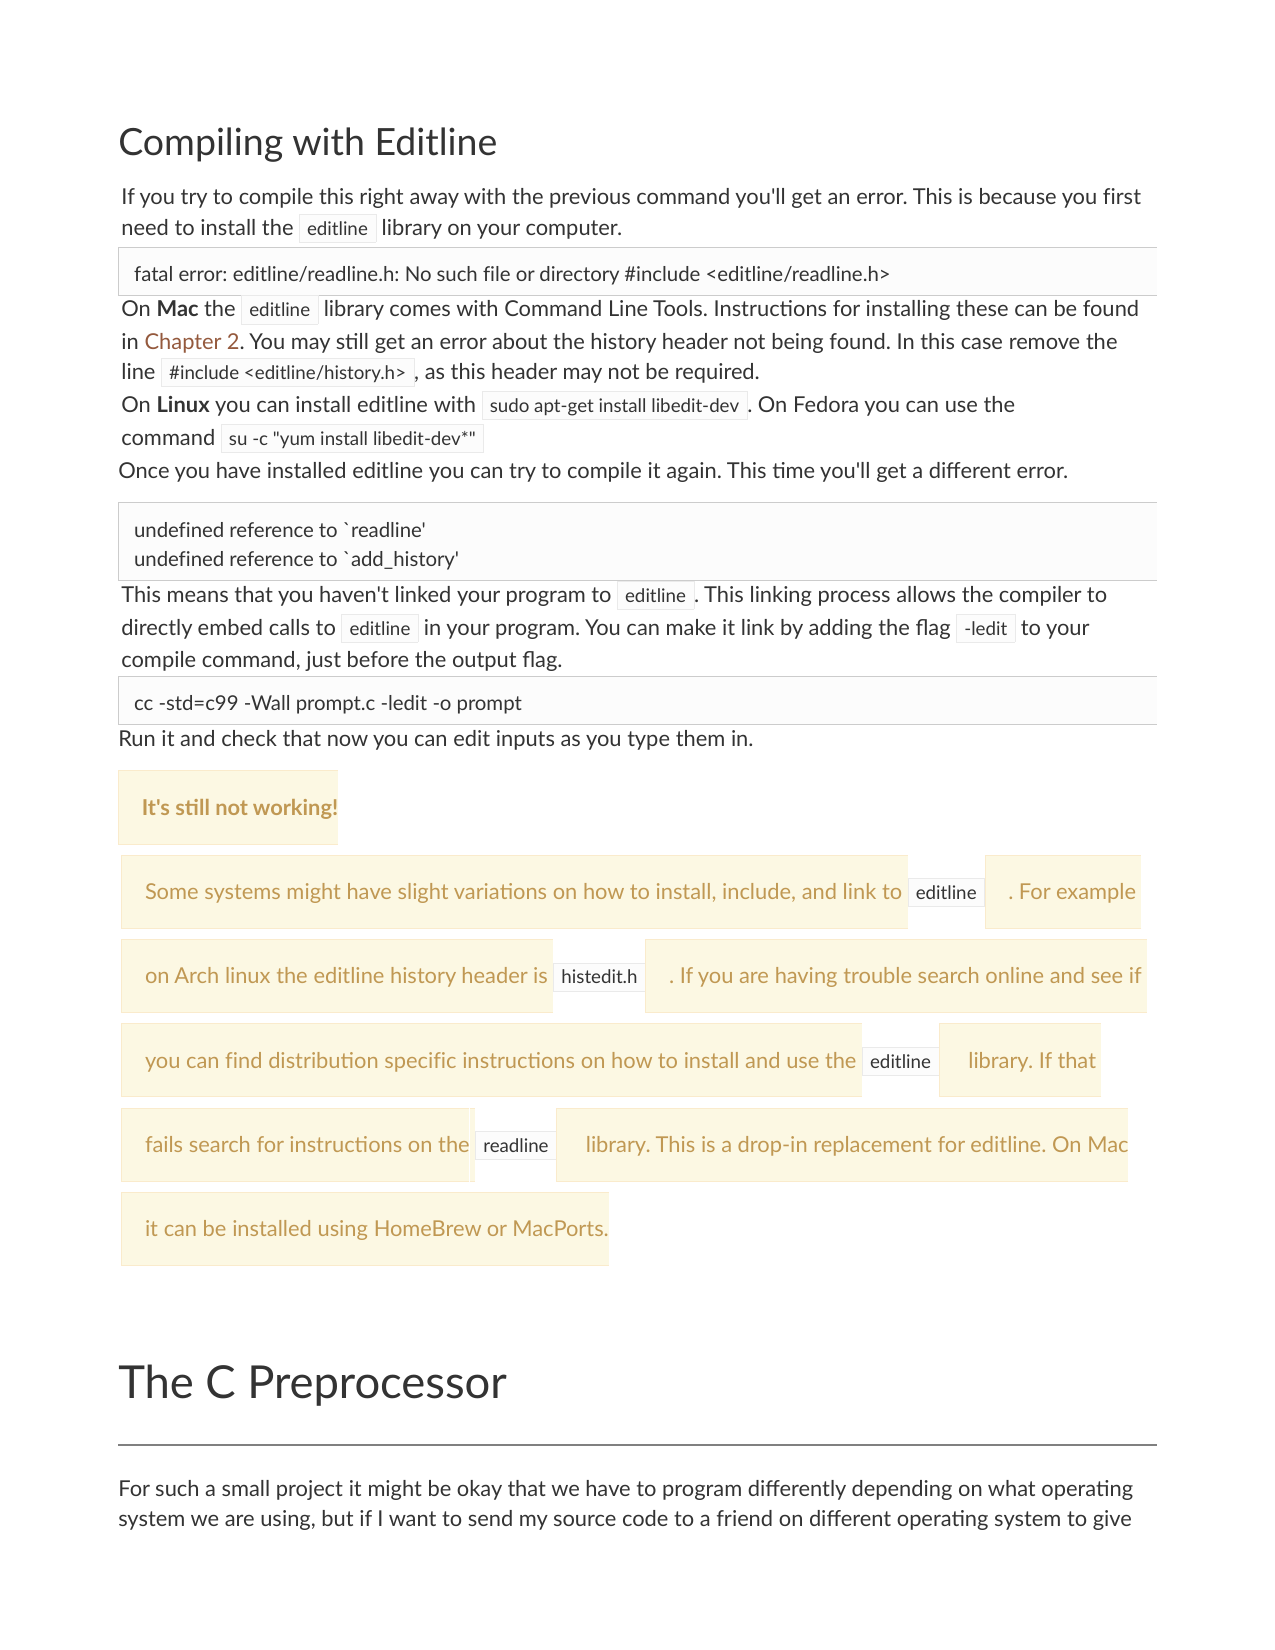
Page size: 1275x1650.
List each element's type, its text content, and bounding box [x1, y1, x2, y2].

text undefined reference to `add_history' [119, 532, 1157, 580]
text On Linux you can install editline with sudo apt-get install libedit-dev. On Fedora you can use the command su -c "yum install libedit-dev*" [121, 391, 1154, 452]
text This means that you haven't linked your program to editline. This linking process allows the compiler to directly embed calls to editline in your program. You can make it link by adding the flag -ledit to your compile command, just before the output flag. [121, 581, 1154, 672]
text If you try to compile this right away with the previous command you'll get an error. This is because you first need to install the editline library on your computer. [121, 183, 1154, 242]
text Once you have installed editline you can try to compile it again. This time you'll get a different error. [118, 457, 1157, 483]
text Some systems might have slight variations on how to install, include, and link to editline. For example on Arch linux the editline history header is histedit.h. If you are having trouble search online and see if you can find distribution specific instructions on how to install and use the editline library. If that fails search for instructions on the readline library. This is a drop-in replacement for editline. On Mac it can be installed using HomeBrew or MacPorts. [121, 854, 1154, 1265]
text For such a small project it might be okay that we have to program differently depending on what operating system we are using, but if I want to send my source code to a friend on different operating system to give [118, 1474, 1157, 1531]
text On Mac the editline library comes with Command Line Tools. Instructions for installing these can be found in Chapter 2. You may still get an error about the history header not being found. In this case remove the line #include <editline/history.h>, as this header may not be required. [121, 296, 1154, 387]
subtitle Compiling with Editline [118, 118, 1157, 163]
text Run it and check that now you can edit inputs as you type them in. [118, 725, 1157, 751]
text It's still not working! [119, 770, 1157, 844]
text undefined reference to `readline' [119, 503, 1157, 532]
text fatal error: editline/readline.h: No such file or directory #include <editline/readline.h> [119, 248, 1157, 295]
text cc -std=c99 -Wall prompt.c -ledit -o prompt [119, 677, 1157, 724]
subtitle The C Preprocessor [118, 1354, 1157, 1408]
